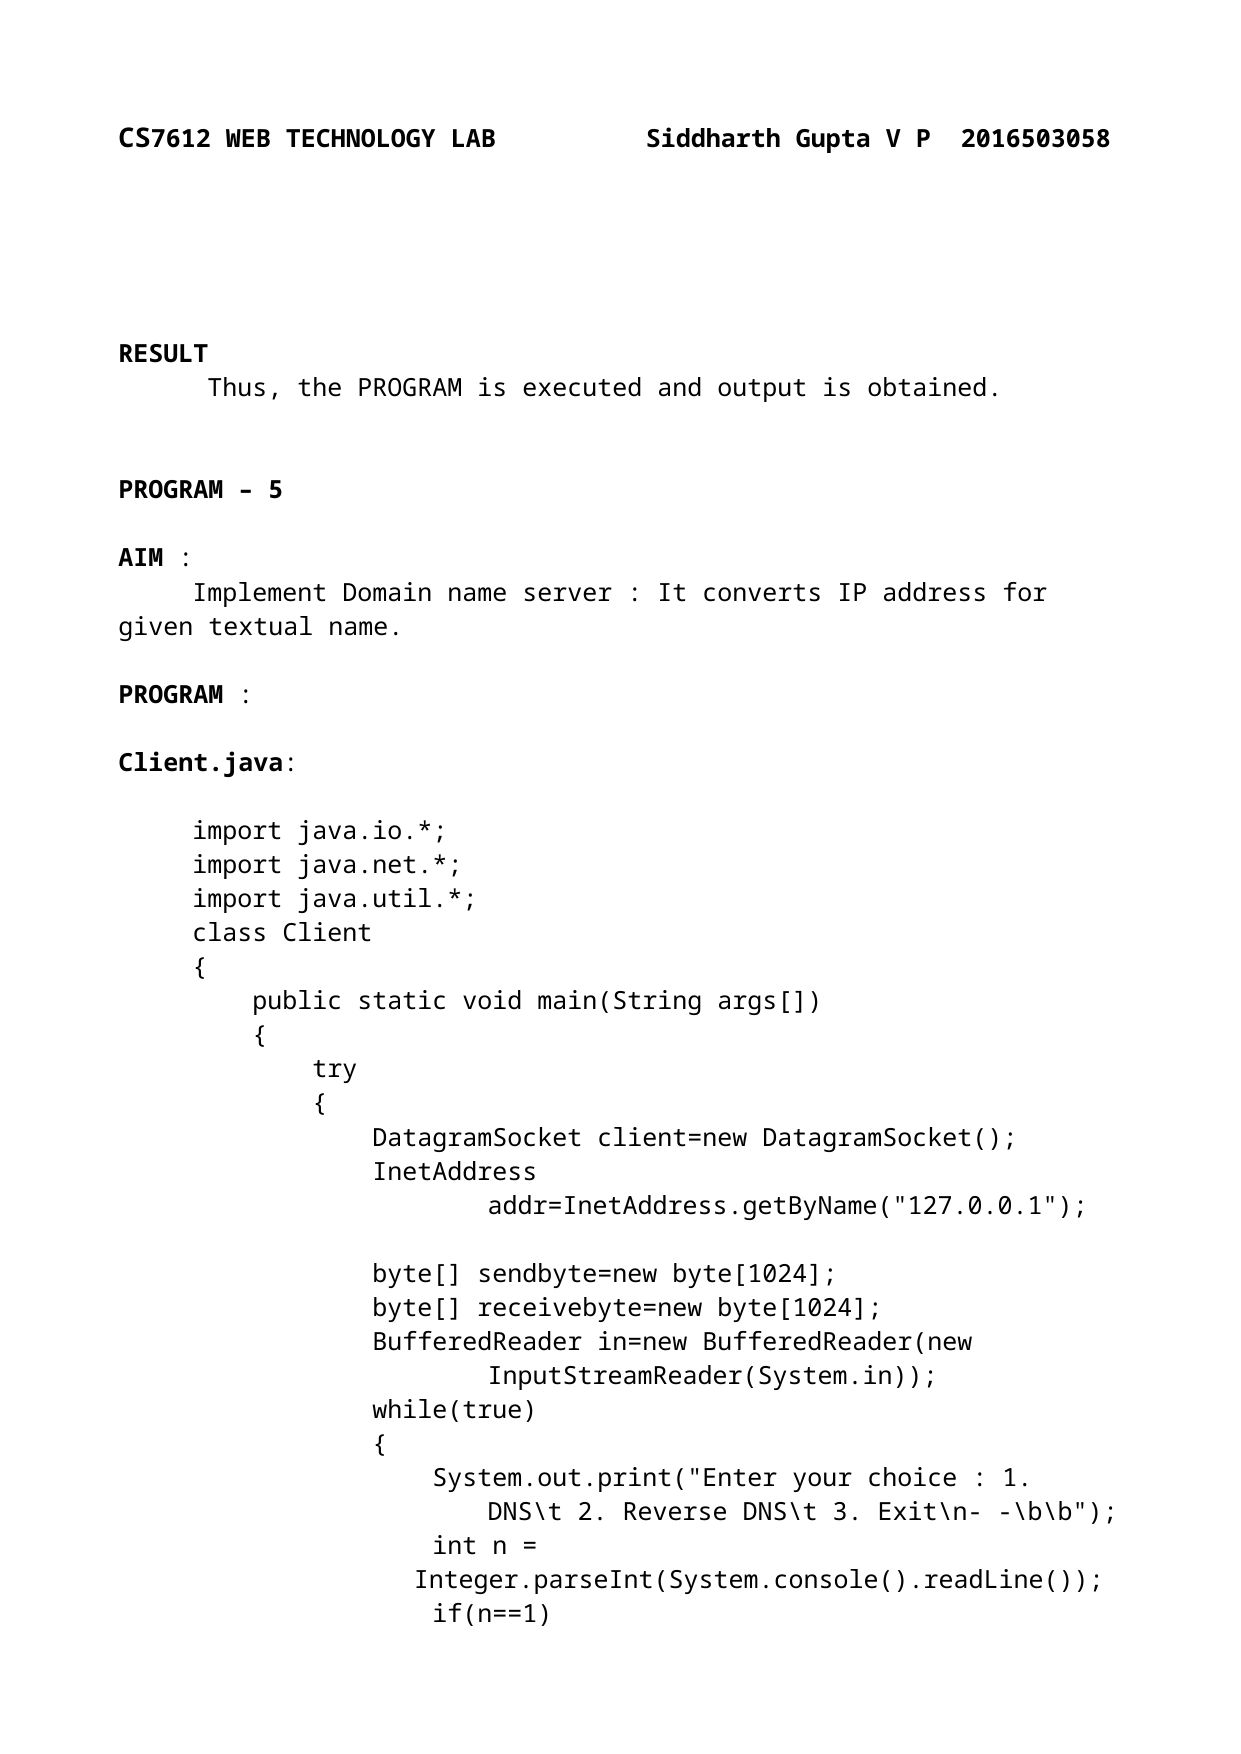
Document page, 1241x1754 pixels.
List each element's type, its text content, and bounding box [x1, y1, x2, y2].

text PROGRAM : [118, 676, 1122, 710]
text InetAddress addr=InetAddress.getByName("127.0.0.1"); [192, 1153, 1122, 1221]
text AIM : [118, 540, 1122, 574]
text { [192, 1426, 1122, 1460]
text RESULT [118, 336, 1122, 370]
text DatagramSocket client=new DatagramSocket(); [192, 1119, 1122, 1153]
text { [192, 1017, 1122, 1051]
text class Client [192, 915, 1122, 949]
text PROGRAM – 5 [118, 472, 1122, 506]
text byte[] receivebyte=new byte[1024]; [192, 1289, 1122, 1323]
text while(true) [192, 1392, 1122, 1426]
text Client.java: [118, 744, 1122, 778]
text if(n==1) [192, 1596, 1122, 1630]
text int n = Integer.parseInt(System.console().readLine()); [192, 1528, 1122, 1596]
text Thus, the PROGRAM is executed and output is obtained. [118, 370, 1122, 404]
text try [192, 1051, 1122, 1085]
text System.out.print("Enter your choice : 1. DNS\t 2. Reverse DNS\t 3. Exit\n- -\b\b"); [192, 1460, 1122, 1528]
text import java.io.*; [192, 813, 1122, 847]
text byte[] sendbyte=new byte[1024]; [192, 1255, 1122, 1289]
text { [192, 1085, 1122, 1119]
text public static void main(String args[]) [192, 983, 1122, 1017]
text import java.net.*; [192, 847, 1122, 881]
text BufferedReader in=new BufferedReader(new InputStreamReader(System.in)); [192, 1323, 1122, 1392]
text Implement Domain name server : It converts IP address for given textual name. [118, 574, 1122, 642]
text import java.util.*; [192, 881, 1122, 915]
text { [192, 949, 1122, 983]
